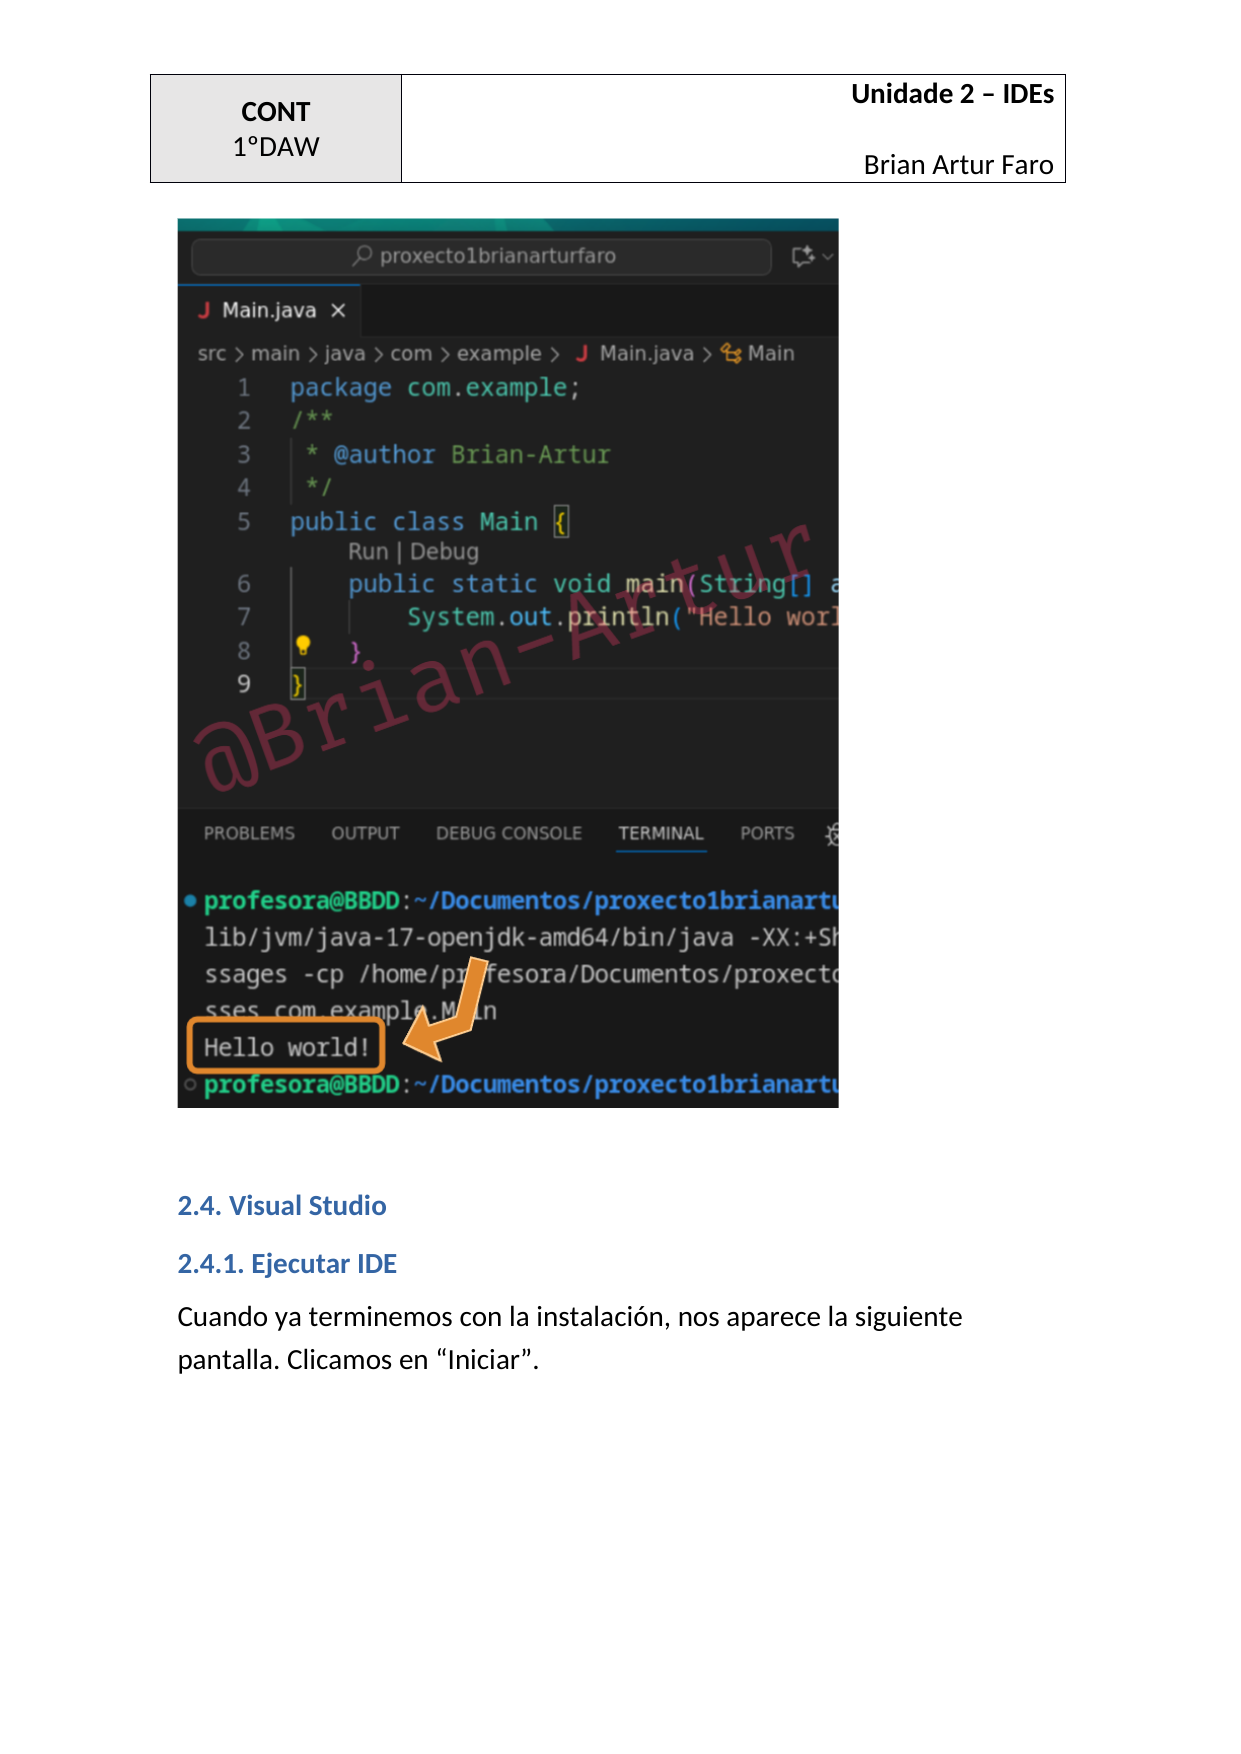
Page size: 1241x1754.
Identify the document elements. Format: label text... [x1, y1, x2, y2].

text 2.4.1. Ejecutar IDE [177, 1245, 1063, 1281]
picture [177, 218, 839, 1108]
text Cuando ya terminemos con la instalación, nos aparece la siguiente pantalla. Clicamos en “Iniciar”. [177, 1298, 1063, 1377]
text 2.4. Visual Studio [177, 1187, 1063, 1223]
